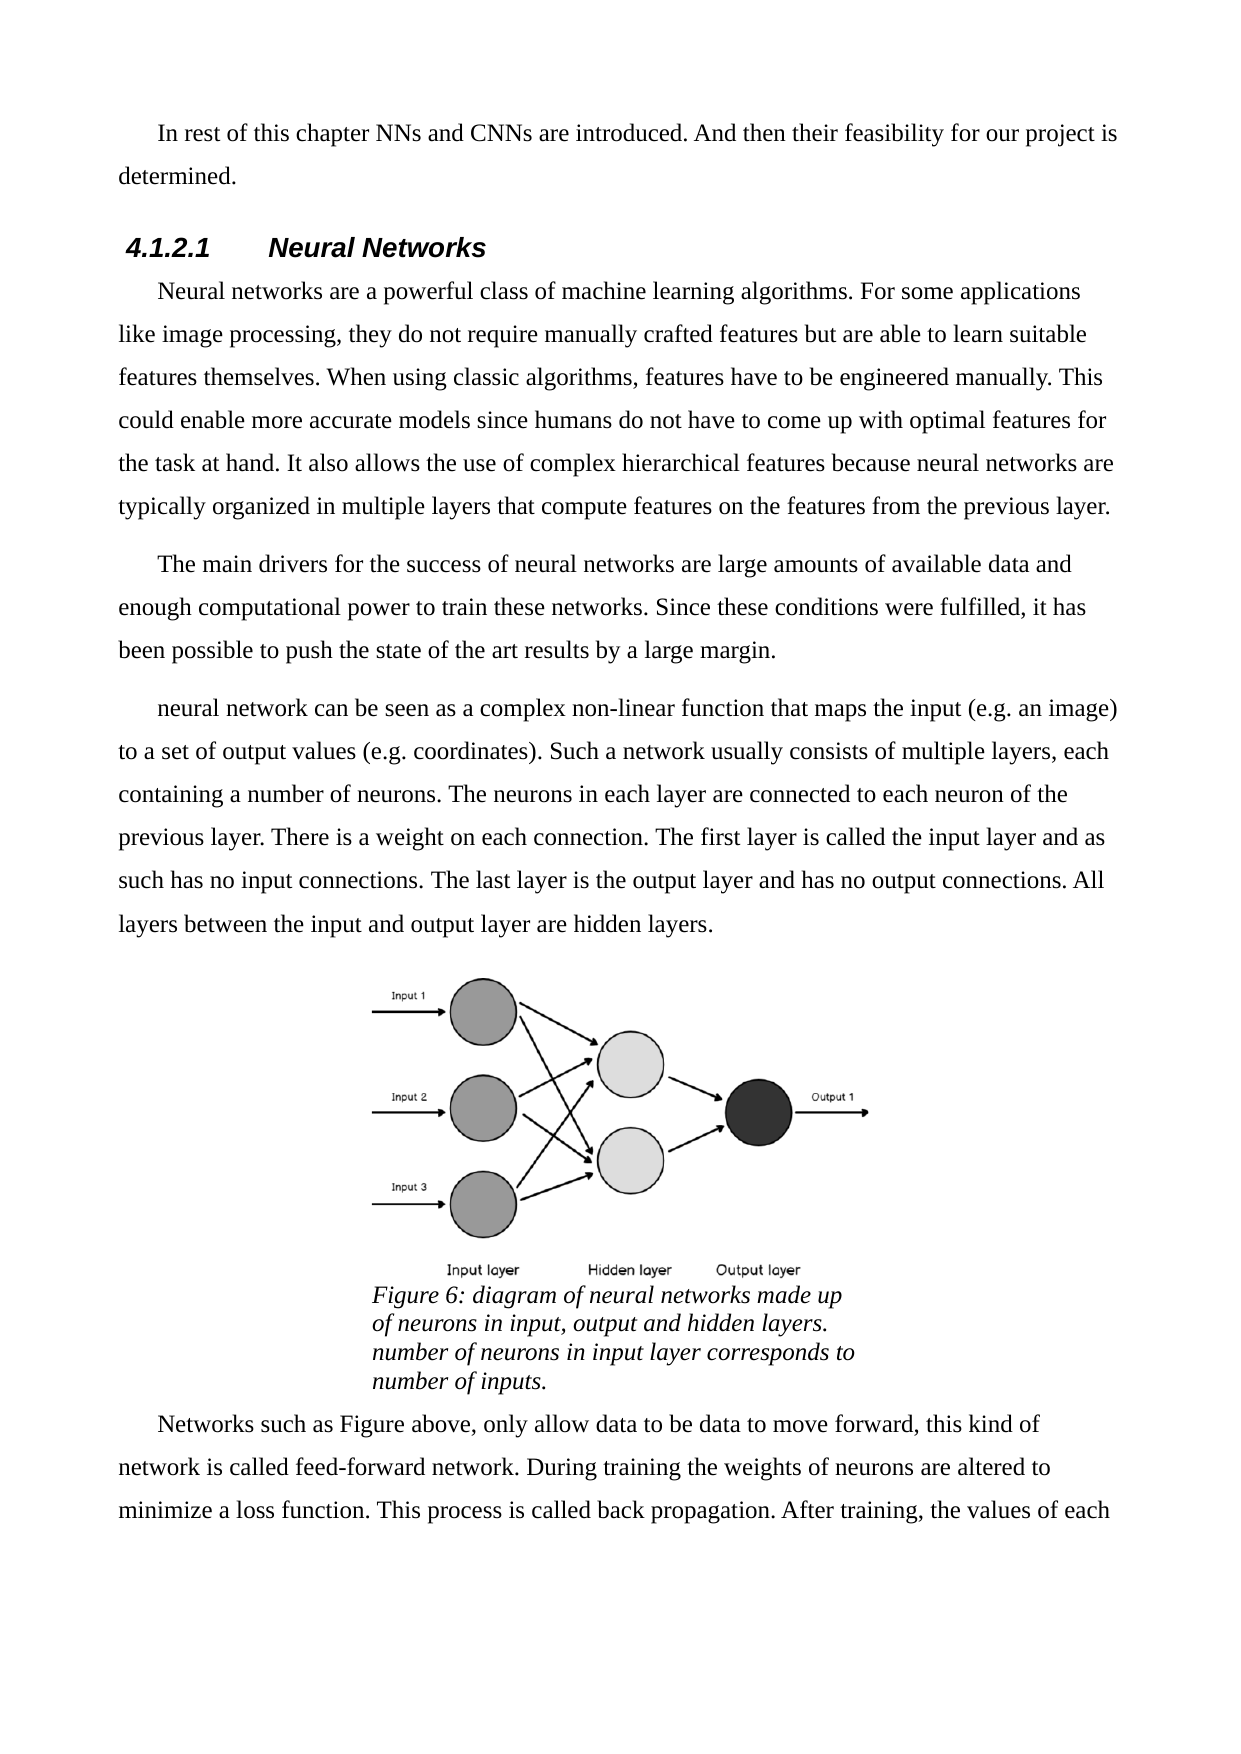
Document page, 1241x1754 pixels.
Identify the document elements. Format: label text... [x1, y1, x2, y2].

subtitle Neural Networks [118, 231, 1122, 263]
text In rest of this chapter NNs and CNNs are introduced. And then their feasibility for our project is determined. [118, 118, 1122, 190]
text The main drivers for the success of neural networks are large amounts of available data and enough computational power to train these networks. Since these conditions were fulfilled, it has been possible to push the state of the art results by a large margin. [118, 549, 1122, 664]
picture [371, 978, 869, 1280]
text neural network can be seen as a complex non-linear function that maps the input (e.g. an image) to a set of output values (e.g. coordinates). Such a network usually consists of multiple layers, each containing a number of neurons. The neurons in each layer are connected to each neuron of the previous layer. There is a weight on each connection. The first layer is called the input layer and as such has no input connections. The last layer is the output layer and has no output connections. All layers between the input and output layer are hidden layers. [118, 693, 1122, 937]
text Networks such as Figure above, only allow data to be data to move forward, this kind of network is called feed-forward network. During training the weights of neurons are altered to minimize a loss function. This process is called back propagation. After training, the values of each [118, 966, 1122, 1524]
text Figure 6: diagram of neural networks made up of neurons in input, output and hidden layers. number of neurons in input layer corresponds to number of inputs. [372, 1280, 868, 1395]
text Neural networks are a powerful class of machine learning algorithms. For some applications like image processing, they do not require manually crafted features but are able to learn suitable features themselves. When using classic algorithms, features have to be engineered manually. This could enable more accurate models since humans do not have to come up with optimal features for the task at hand. It also allows the use of complex hierarchical features because neural networks are typically organized in multiple layers that compute features on the features from the previous layer. [118, 276, 1122, 520]
